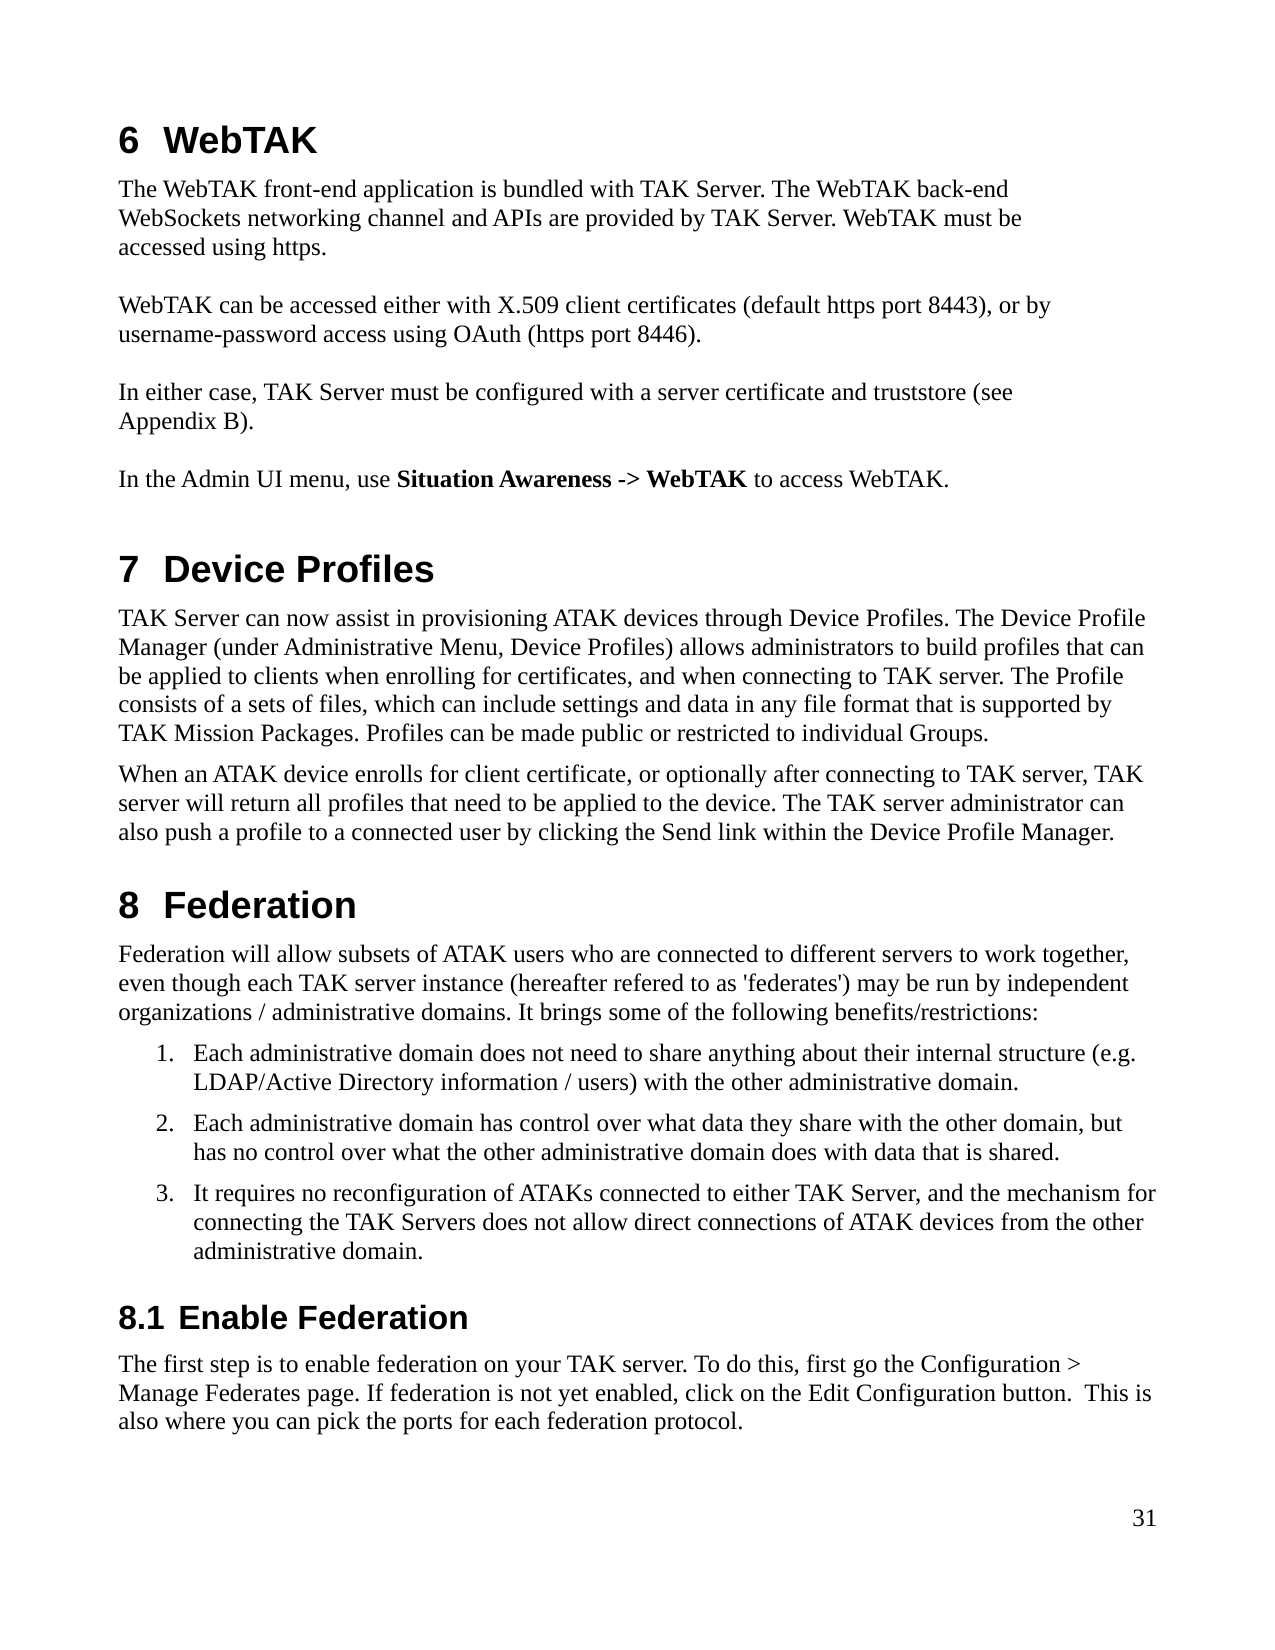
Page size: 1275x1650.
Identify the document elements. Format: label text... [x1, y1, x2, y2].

subtitle WebTAK [118, 118, 1157, 162]
text WebTAK can be accessed either with X.509 client certificates (default https port 8443), or by username-password access using OAuth (https port 8446). [118, 290, 1098, 347]
text In the Admin UI menu, use Situation Awareness -> WebTAK to access WebTAK. [118, 464, 1098, 493]
subtitle Enable Federation [118, 1298, 1157, 1336]
subtitle Federation [118, 883, 1157, 927]
list Each administrative domain has control over what data they share with the other domain, but has no control over what the other administrative domain does with data that is shared. [156, 1108, 1157, 1166]
list Each administrative domain does not need to share anything about their internal structure (e.g. LDAP/Active Directory information / users) with the other administrative domain. [156, 1038, 1157, 1096]
text The WebTAK front-end application is bundled with TAK Server. The WebTAK back-end WebSockets networking channel and APIs are provided by TAK Server. WebTAK must be accessed using https. [118, 174, 1098, 261]
list It requires no reconfiguration of ATAKs connected to either TAK Server, and the mechanism for connecting the TAK Servers does not allow direct connections of ATAK devices from the other administrative domain. [156, 1178, 1157, 1264]
text The first step is to enable federation on your TAK server. To do this, first go the Configuration > Manage Federates page. If federation is not yet enabled, click on the Edit Configuration button. This is also where you can pick the ports for each federation protocol. [118, 1349, 1157, 1435]
subtitle Device Profiles [118, 547, 1157, 591]
text TAK Server can now assist in provisioning ATAK devices through Device Profiles. The Device Profile Manager (under Administrative Menu, Device Profiles) allows administrators to build profiles that can be applied to clients when enrolling for certificates, and when connecting to TAK server. The Profile consists of a sets of files, which can include settings and data in any file format that is supported by TAK Mission Packages. Profiles can be made public or restricted to individual Groups. [118, 603, 1157, 747]
text Federation will allow subsets of ATAK users who are connected to different servers to work together, even though each TAK server instance (hereafter refered to as 'federates') may be run by independent organizations / administrative domains. It brings some of the following benefits/restrictions: [118, 939, 1157, 1026]
text When an ATAK device enrolls for client certificate, or optionally after connecting to TAK server, TAK server will return all profiles that need to be applied to the device. The TAK server administrator can also push a profile to a connected user by clicking the Send link within the Device Profile Manager. [118, 759, 1157, 846]
text In either case, TAK Server must be configured with a server certificate and truststore (see Appendix B). [118, 377, 1098, 434]
